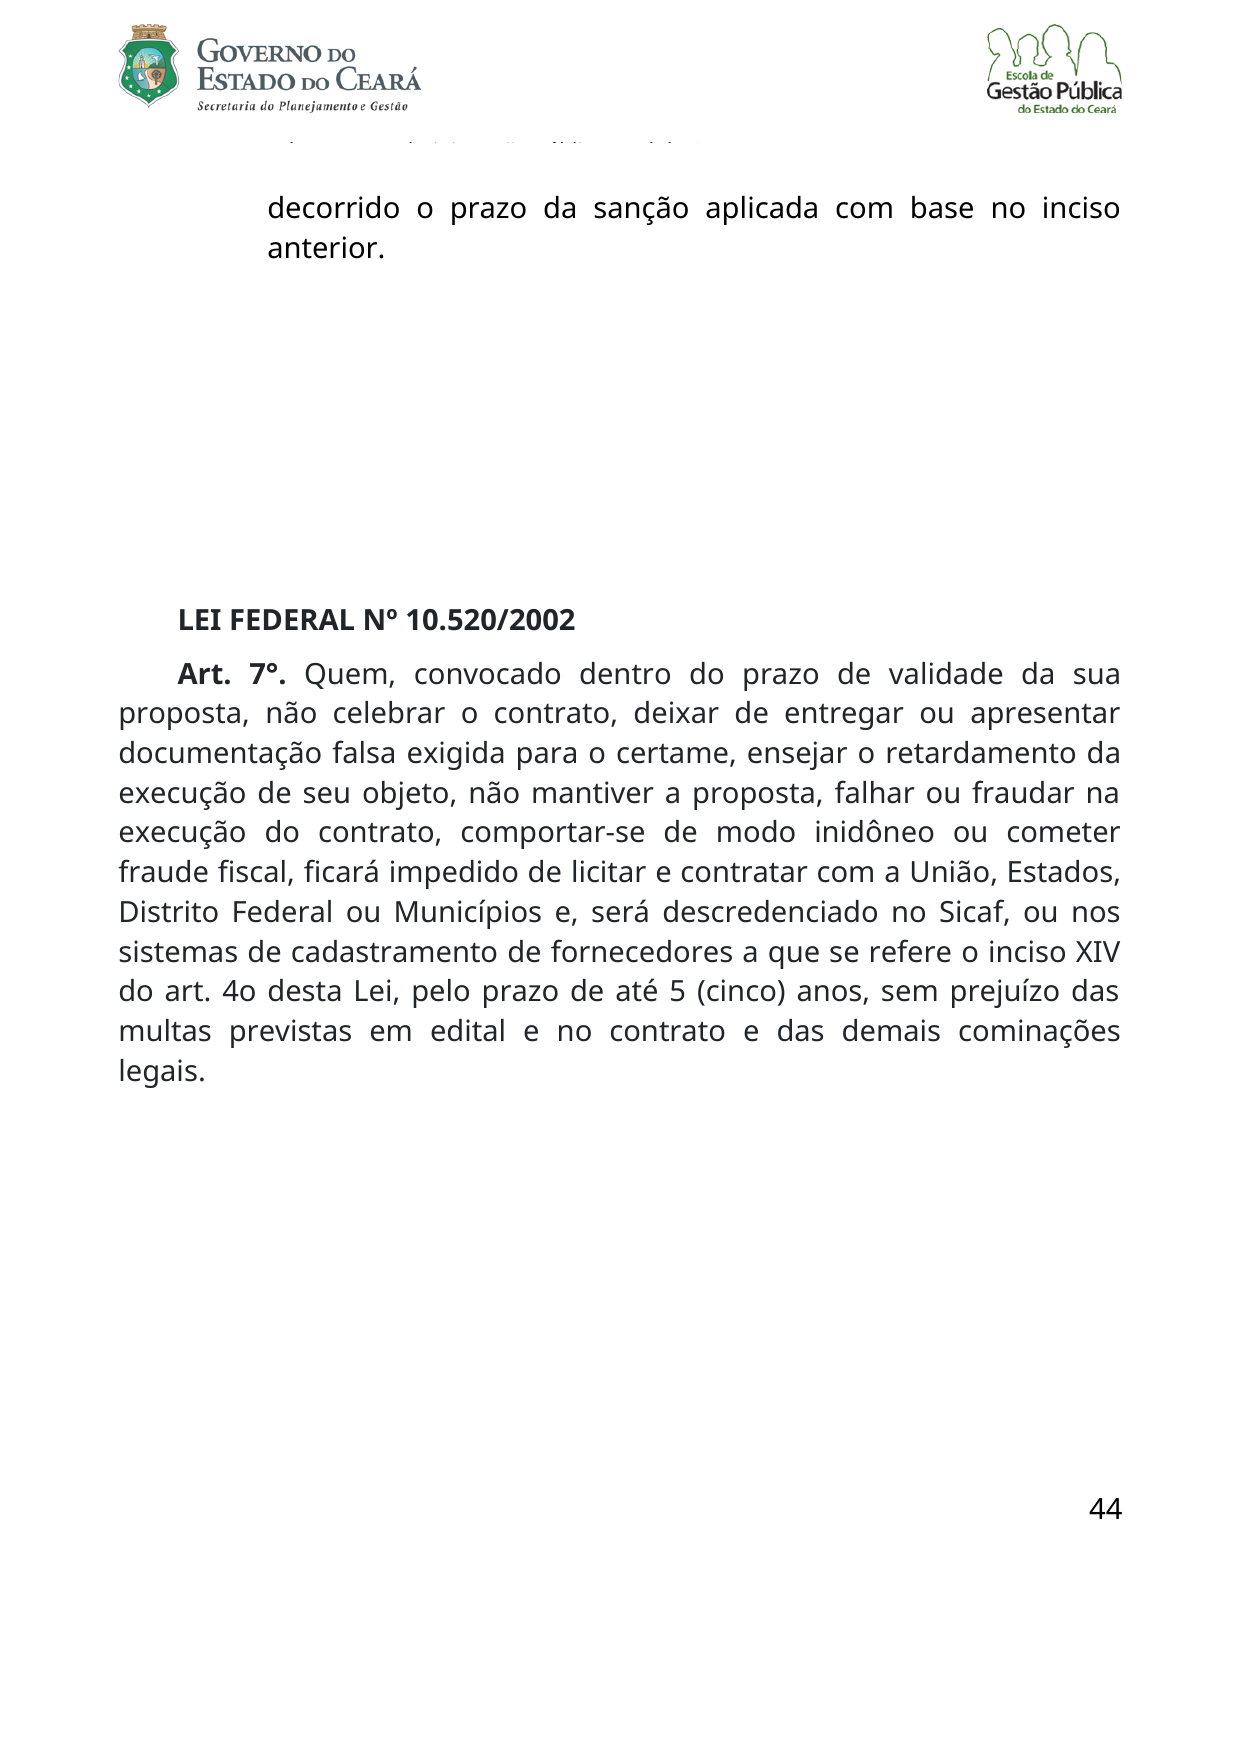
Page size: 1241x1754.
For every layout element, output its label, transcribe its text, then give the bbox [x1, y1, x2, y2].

list decorrido o prazo da sanção aplicada com base no inciso anterior. [237, 187, 1122, 267]
text Art. 7°. Quem, convocado dentro do prazo de validade da sua proposta, não celebrar o contrato, deixar de entregar ou apresentar documentação falsa exigida para o certame, ensejar o retardamento da execução de seu objeto, não mantiver a proposta, falhar ou fraudar na execução do contrato, comportar-se de modo inidôneo ou cometer fraude fiscal, ficará impedido de licitar e contratar com a União, Estados, Distrito Federal ou Municípios e, será descredenciado no Sicaf, ou nos sistemas de cadastramento de fornecedores a que se refere o inciso XIV do art. 4o desta Lei, pelo prazo de até 5 (cinco) anos, sem prejuízo das multas previstas em edital e no contrato e das demais cominações legais. [118, 653, 1122, 1089]
text LEI FEDERAL Nº 10.520/2002 [118, 599, 1122, 638]
picture [118, 24, 1122, 113]
